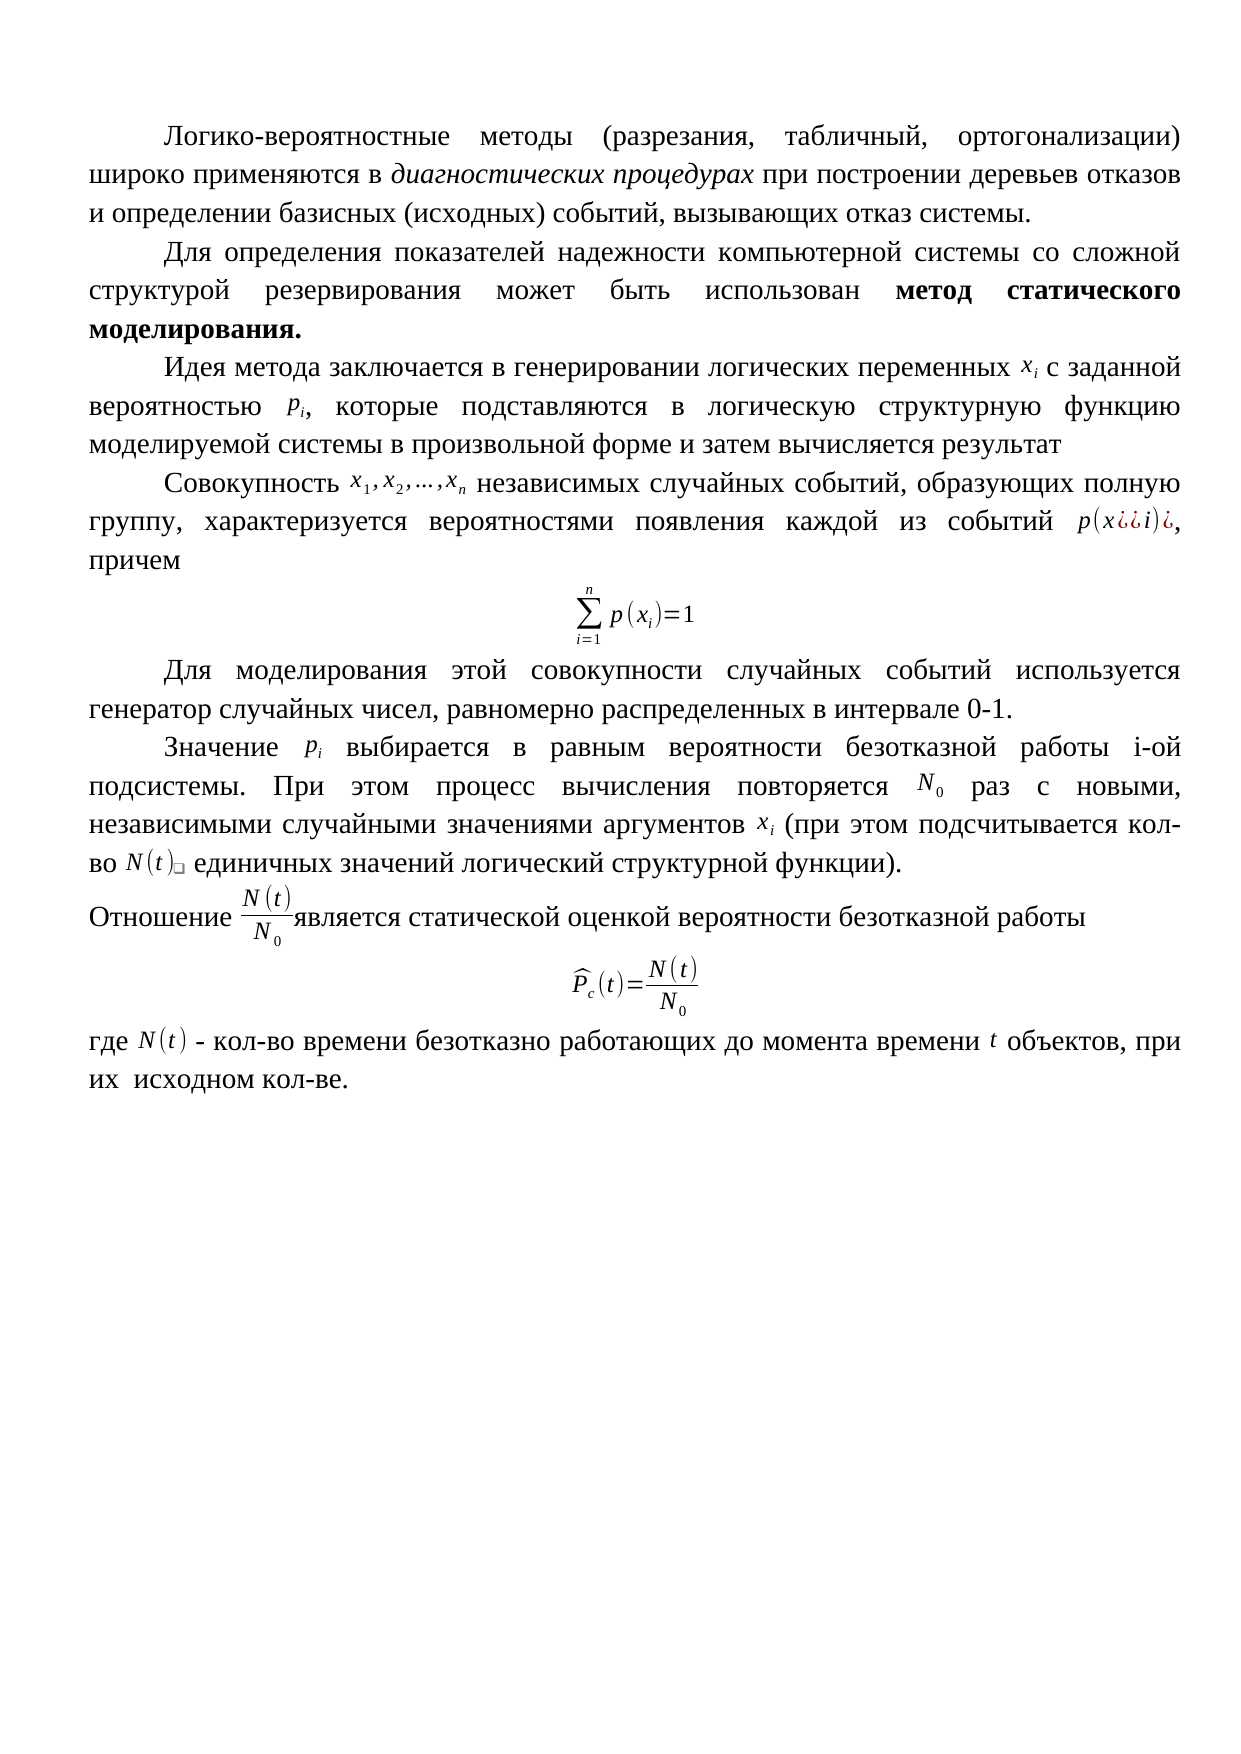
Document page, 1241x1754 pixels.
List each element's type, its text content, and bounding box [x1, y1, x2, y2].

text Логико-вероятностные методы (разрезания, табличный, ортогонализации) широко применяются в диагностических процедурах при построении деревьев отказов и определении базисных (исходных) событий, вызывающих отказ системы. [89, 118, 1181, 229]
text Совокупность независимых случайных событий, образующих полную группу, характеризуется вероятностями появления каждой из событий , причем [89, 465, 1181, 576]
text где - кол-во времени безотказно работающих до момента времени объектов, при их исходном кол-ве. [89, 1023, 1181, 1095]
text Отношение является статической оценкой вероятности безотказной работы [89, 883, 1181, 948]
text Для определения показателей надежности компьютерной системы со сложной структурой резервирования может быть использован метод статического моделирования. [89, 234, 1181, 344]
text Для моделирования этой совокупности случайных событий используется генератор случайных чисел, равномерно распределенных в интервале 0-1. [89, 652, 1181, 724]
text Значение выбирается в равным вероятности безотказной работы i-ой подсистемы. При этом процесс вычисления повторяется раз с новыми, независимыми случайными значениями аргументов (при этом подсчитывается кол-во единичных значений логический структурной функции). [89, 729, 1181, 878]
text Идея метода заключается в генерировании логических переменных с заданной вероятностью , которые подставляются в логическую структурную функцию моделируемой системы в произвольной форме и затем вычисляется результат [89, 349, 1181, 460]
